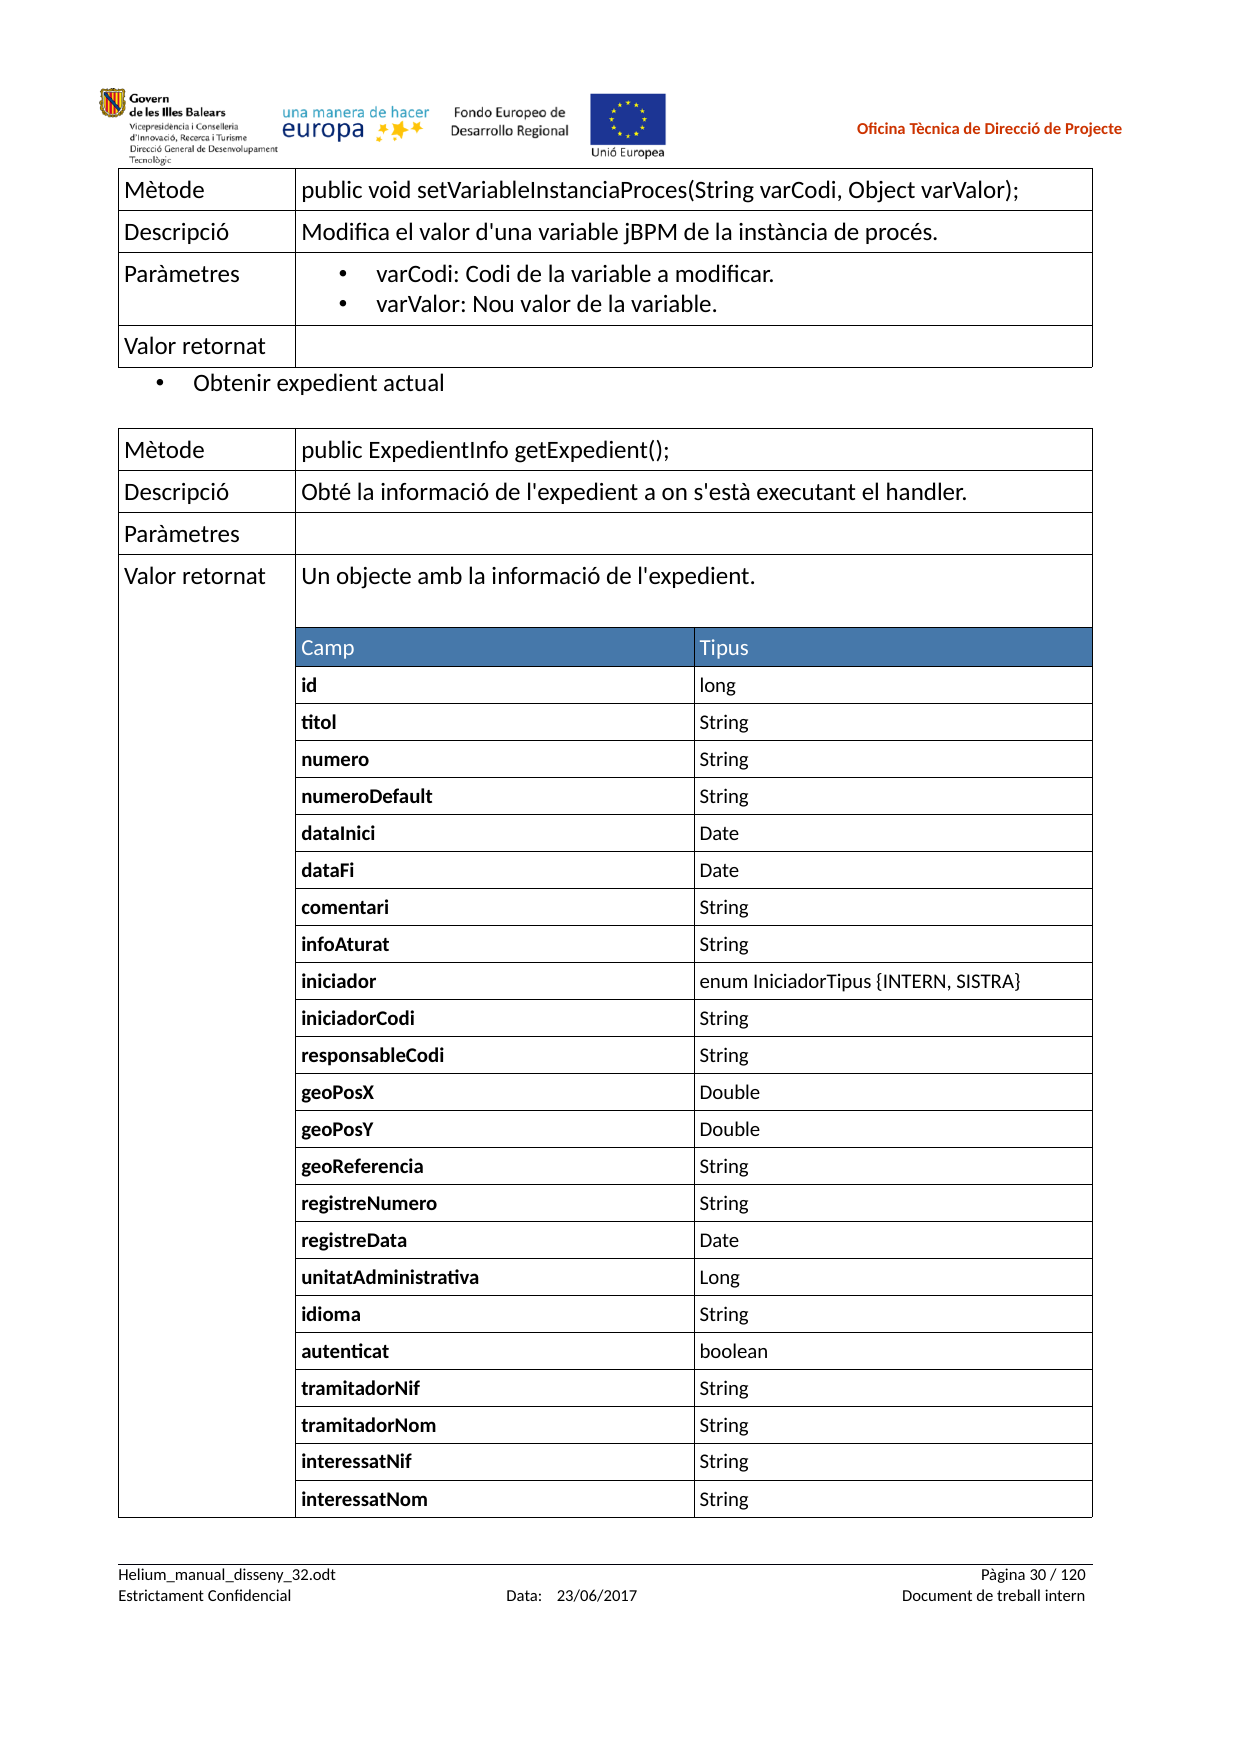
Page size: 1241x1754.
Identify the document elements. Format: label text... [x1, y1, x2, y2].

table_cell String [695, 889, 1092, 925]
table_cell Double [695, 1074, 1092, 1110]
table_cell autenticat [296, 1333, 694, 1369]
table_cell String [695, 1000, 1092, 1036]
table_cell tramitadorNom [296, 1407, 694, 1443]
table_cell geoPosX [296, 1074, 694, 1110]
table_cell String [695, 741, 1092, 777]
table_cell String [695, 1444, 1092, 1480]
table_cell String [695, 1481, 1092, 1517]
table_cell responsableCodi [296, 1037, 694, 1073]
table_header public void setVariableInstanciaProces(String varCodi, Object varValor); [296, 169, 1092, 210]
picture [99, 87, 668, 166]
table_cell Obté la informació de l'expedient a on s'està executant el handler. [296, 471, 1092, 512]
table_cell String [695, 1296, 1092, 1332]
table_cell registreData [296, 1222, 694, 1258]
table_cell Descripció [119, 471, 295, 512]
table_cell iniciadorCodi [296, 1000, 694, 1036]
table_header Mètode [119, 169, 295, 210]
table_cell unitatAdministrativa [296, 1259, 694, 1295]
table_cell geoPosY [296, 1111, 694, 1147]
table_cell String [695, 1370, 1092, 1406]
table_cell id [296, 667, 694, 703]
table_cell Date [695, 815, 1092, 851]
table_cell Paràmetres [119, 253, 295, 325]
table_cell Modifica el valor d'una variable jBPM de la instància de procés. [296, 211, 1092, 252]
table_cell dataFi [296, 852, 694, 888]
table_cell long [695, 667, 1092, 703]
table_cell dataInici [296, 815, 694, 851]
table_cell comentari [296, 889, 694, 925]
table_cell Double [695, 1111, 1092, 1147]
table_cell geoReferencia [296, 1148, 694, 1184]
table_cell tramitadorNif [296, 1370, 694, 1406]
table_header public ExpedientInfo getExpedient(); [296, 429, 1092, 470]
table_cell varCodi: Codi de la variable a modificar. varValor: Nou valor de la variable. [296, 253, 1092, 325]
table_cell String [695, 926, 1092, 962]
table_cell Date [695, 1222, 1092, 1258]
table_cell Camp [296, 628, 694, 666]
table_cell String [695, 1185, 1092, 1221]
table_cell String [695, 1407, 1092, 1443]
table_cell Un objecte amb la informació de l'expedient. [296, 555, 1092, 627]
table_cell registreNumero [296, 1185, 694, 1221]
table_cell infoAturat [296, 926, 694, 962]
table_cell numero [296, 741, 694, 777]
table_cell interessatNif [296, 1444, 694, 1480]
table_cell [296, 326, 1092, 367]
table_cell String [695, 1148, 1092, 1184]
table_cell iniciador [296, 963, 694, 999]
table_cell Valor retornat [119, 555, 295, 1517]
table_cell interessatNom [296, 1481, 694, 1517]
table_cell Valor retornat [119, 326, 295, 367]
table_cell Date [695, 852, 1092, 888]
table_cell String [695, 1037, 1092, 1073]
table_cell String [695, 704, 1092, 740]
table_cell enum IniciadorTipus {INTERN, SISTRA} [695, 963, 1092, 999]
table_cell numeroDefault [296, 778, 694, 814]
table_cell boolean [695, 1333, 1092, 1369]
table_cell Long [695, 1259, 1092, 1295]
table_cell String [695, 778, 1092, 814]
list Obtenir expedient actual [156, 367, 1122, 397]
table_header Mètode [119, 429, 295, 470]
table_cell idioma [296, 1296, 694, 1332]
table_cell titol [296, 704, 694, 740]
table_cell [296, 513, 1092, 554]
table_cell Tipus [695, 628, 1092, 666]
table_cell Paràmetres [119, 513, 295, 554]
table_cell Descripció [119, 211, 295, 252]
